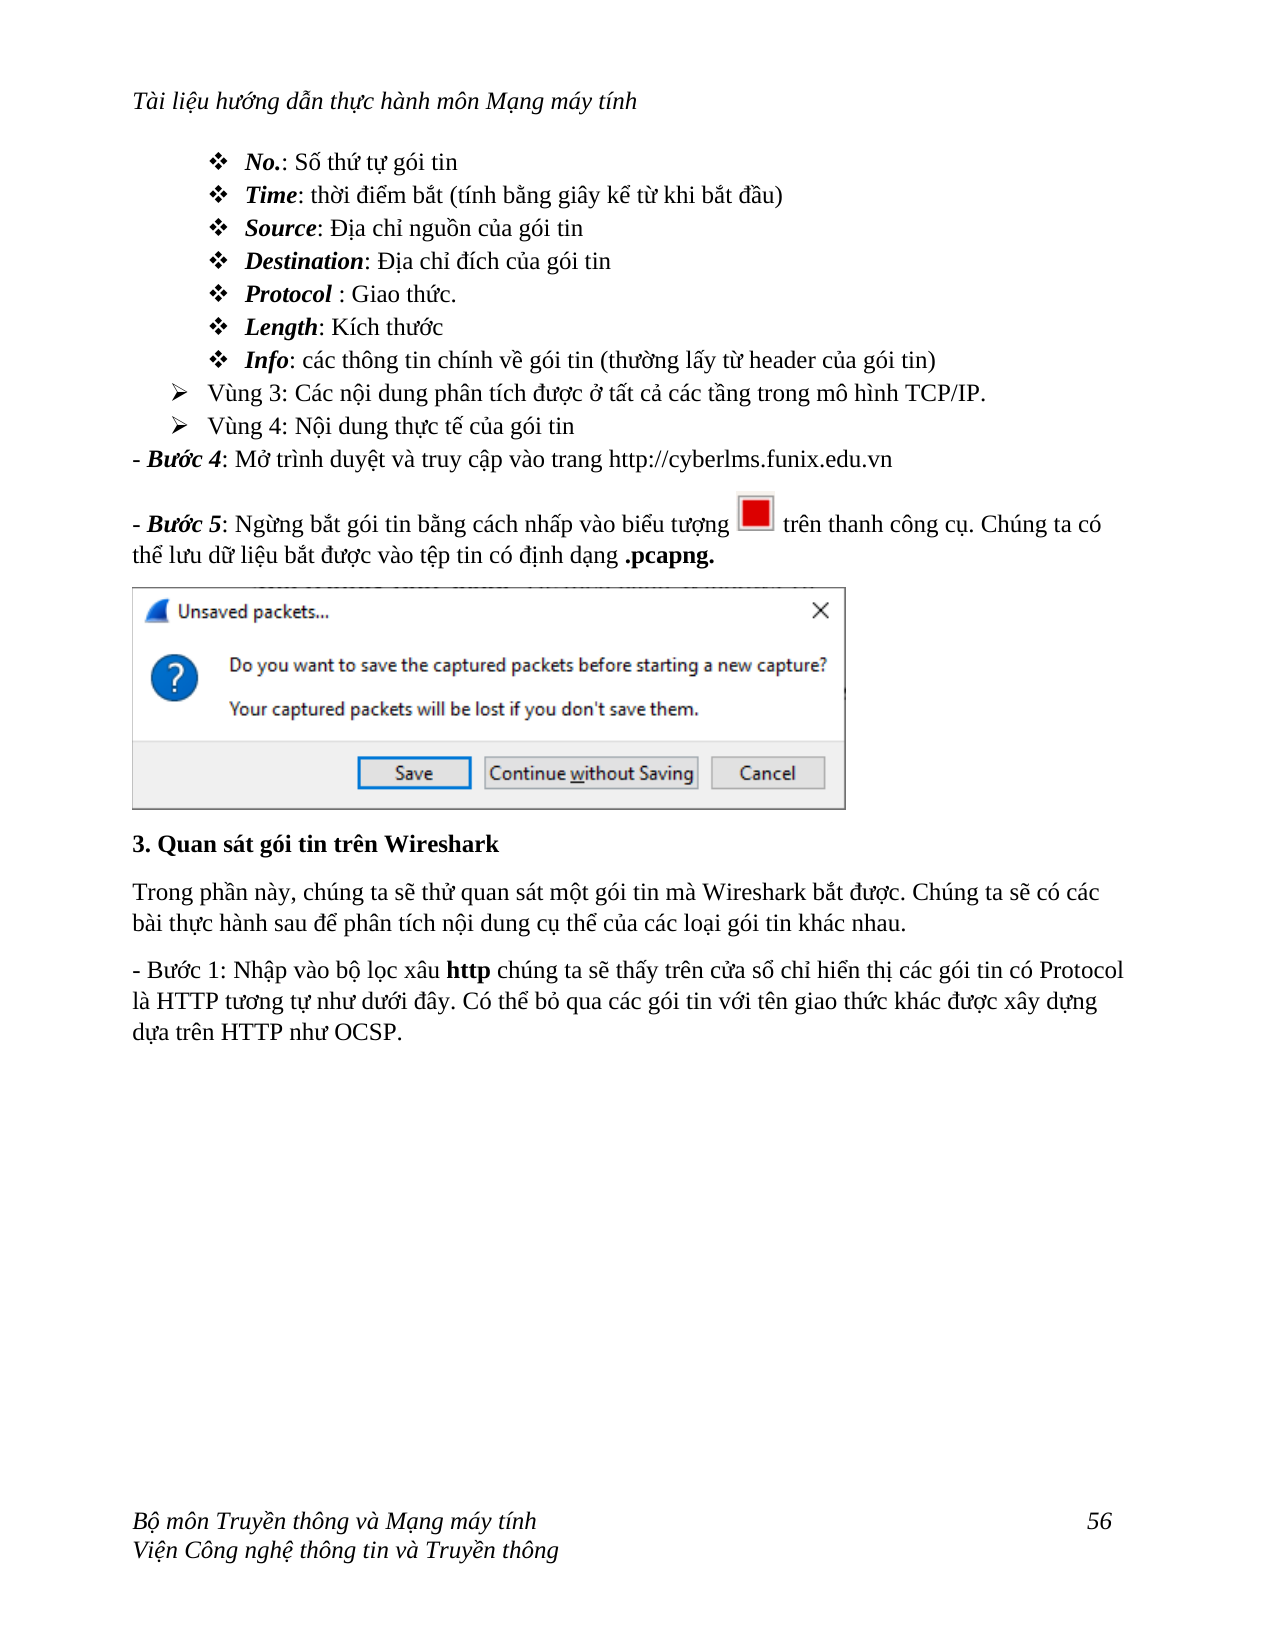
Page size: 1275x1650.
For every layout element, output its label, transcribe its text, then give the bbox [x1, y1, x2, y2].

list Length: Kích thước [207, 312, 1125, 341]
text - Bước 4: Mở trình duyệt và truy cập vào trang http://cyberlms.funix.edu.vn [132, 444, 1125, 473]
text - Bước 5: Ngừng bắt gói tin bằng cách nhấp vào biểu tượng trên thanh công cụ. Chúng ta có thể lưu dữ liệu bắt được vào tệp tin có định dạng .pcapng. [132, 492, 1125, 569]
list Vùng 3: Các nội dung phân tích được ở tất cả các tầng trong mô hình TCP/IP. [169, 378, 1125, 407]
list Vùng 4: Nội dung thực tế của gói tin [169, 411, 1125, 440]
picture [132, 587, 846, 810]
list Time: thời điểm bắt (tính bằng giây kể từ khi bắt đầu) [207, 180, 1125, 209]
text Trong phần này, chúng ta sẽ thử quan sát một gói tin mà Wireshark bắt được. Chúng ta sẽ có các bài thực hành sau để phân tích nội dung cụ thể của các loại gói tin khác nhau. [132, 877, 1125, 936]
list Protocol : Giao thức. [207, 279, 1125, 308]
list Info: các thông tin chính về gói tin (thường lấy từ header của gói tin) [207, 345, 1125, 374]
text 3. Quan sát gói tin trên Wireshark [132, 829, 1125, 858]
list No.: Số thứ tự gói tin [207, 147, 1125, 176]
picture [736, 491, 775, 531]
list Destination: Địa chỉ đích của gói tin [207, 246, 1125, 275]
list Source: Địa chỉ nguồn của gói tin [207, 213, 1125, 242]
text - Bước 1: Nhập vào bộ lọc xâu http chúng ta sẽ thấy trên cửa sổ chỉ hiển thị các gói tin có Protocol là HTTP tương tự như dưới đây. Có thể bỏ qua các gói tin với tên giao thức khác được xây dựng dựa trên HTTP như OCSP. [132, 955, 1125, 1046]
